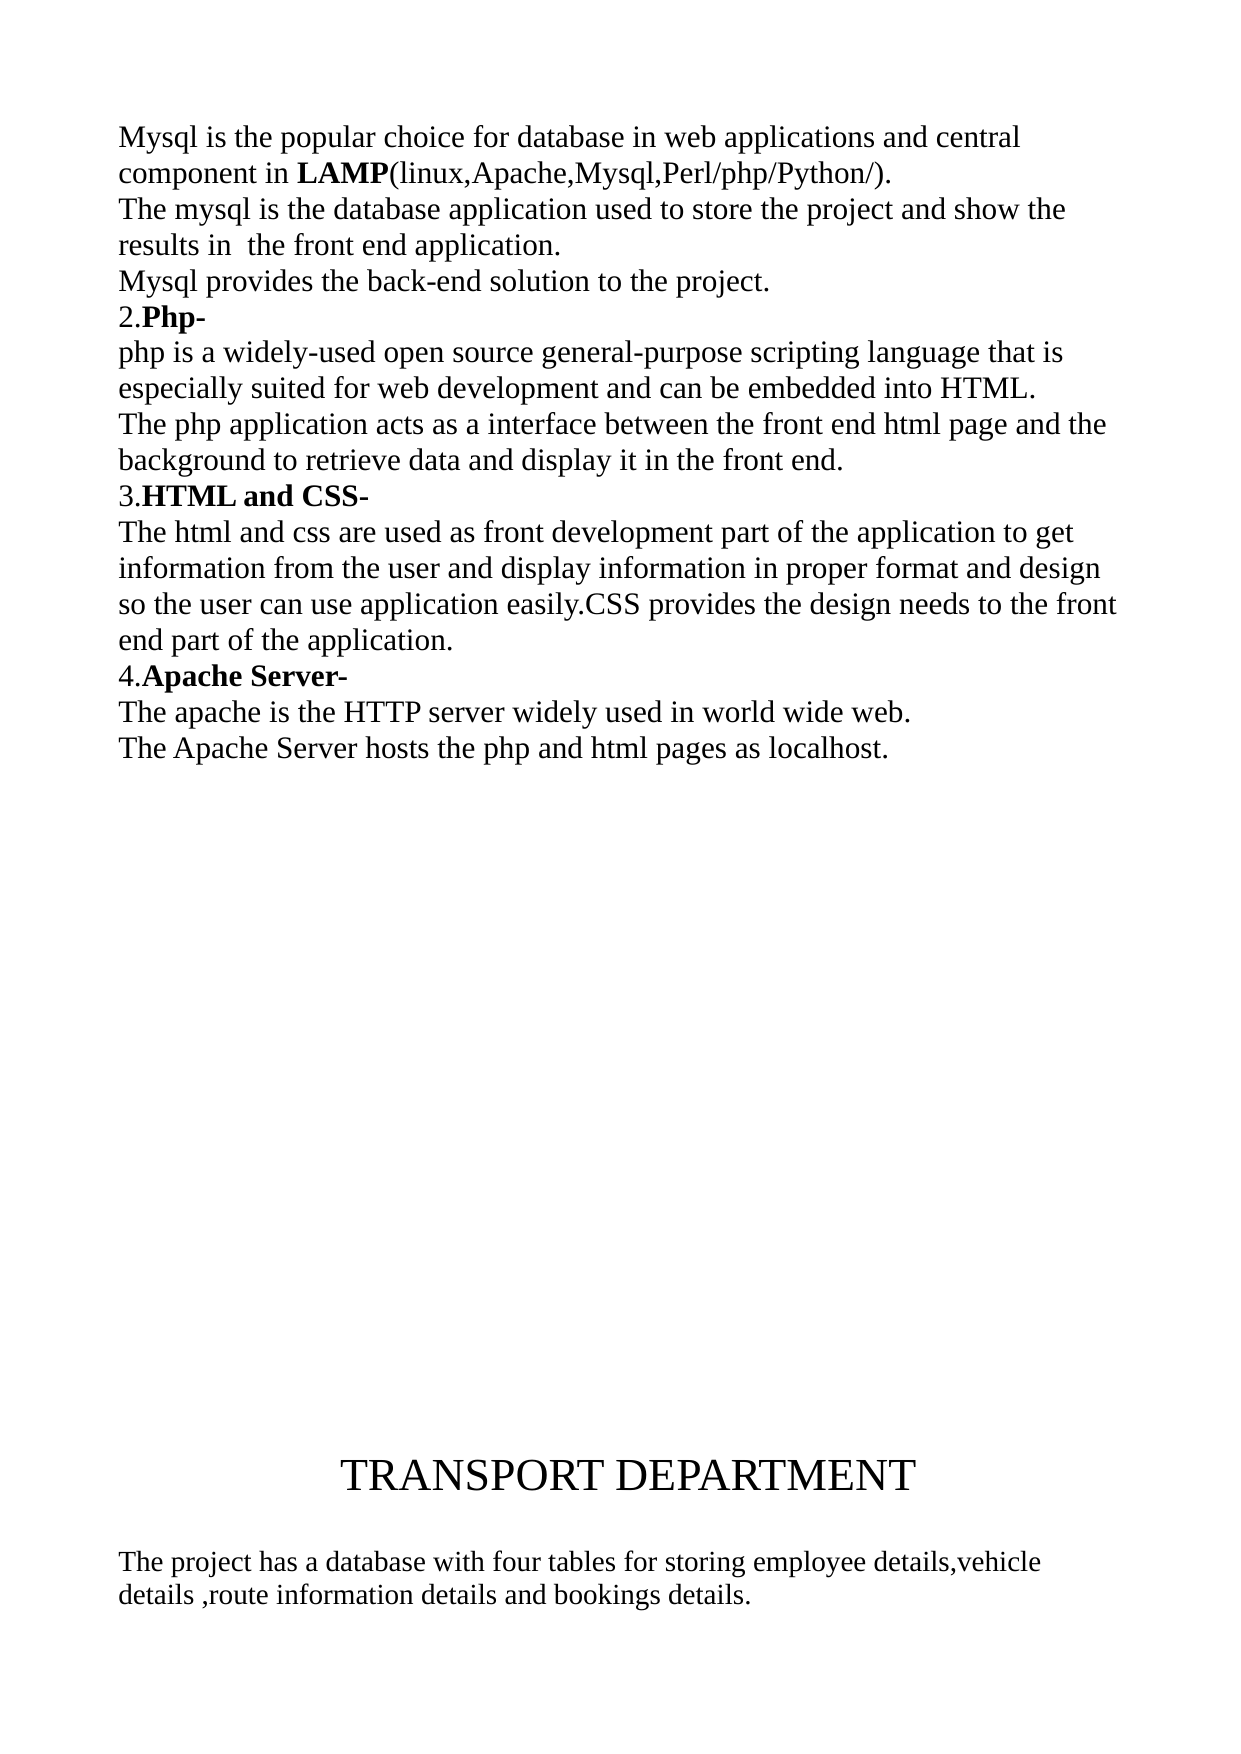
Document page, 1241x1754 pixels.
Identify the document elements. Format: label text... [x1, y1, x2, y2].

text The html and css are used as front development part of the application to get information from the user and display information in proper format and design so the user can use application easily.CSS provides the design needs to the front end part of the application. [118, 513, 1122, 657]
text The php application acts as a interface between the front end html page and the background to retrieve data and display it in the front end. [118, 406, 1122, 477]
text 2.Php- [118, 298, 1122, 334]
text The Apache Server hosts the php and html pages as localhost. [118, 729, 1122, 765]
text Mysql provides the back-end solution to the project. [118, 262, 1122, 298]
text The apache is the HTTP server widely used in world wide web. [118, 693, 1122, 729]
text 3.HTML and CSS- [118, 477, 1122, 513]
text php is a widely-used open source general-purpose scripting language that is especially suited for web development and can be embedded into HTML. [118, 334, 1122, 406]
text The project has a database with four tables for storing employee details,vehicle details ,route information details and bookings details. [118, 1544, 1122, 1611]
text Mysql is the popular choice for database in web applications and central component in LAMP(linux,Apache,Mysql,Perl/php/Python/). [118, 118, 1122, 190]
text 4.Apache Server- [118, 657, 1122, 693]
text TRANSPORT DEPARTMENT [118, 1448, 1122, 1501]
text The mysql is the database application used to store the project and show the results in the front end application. [118, 190, 1122, 262]
